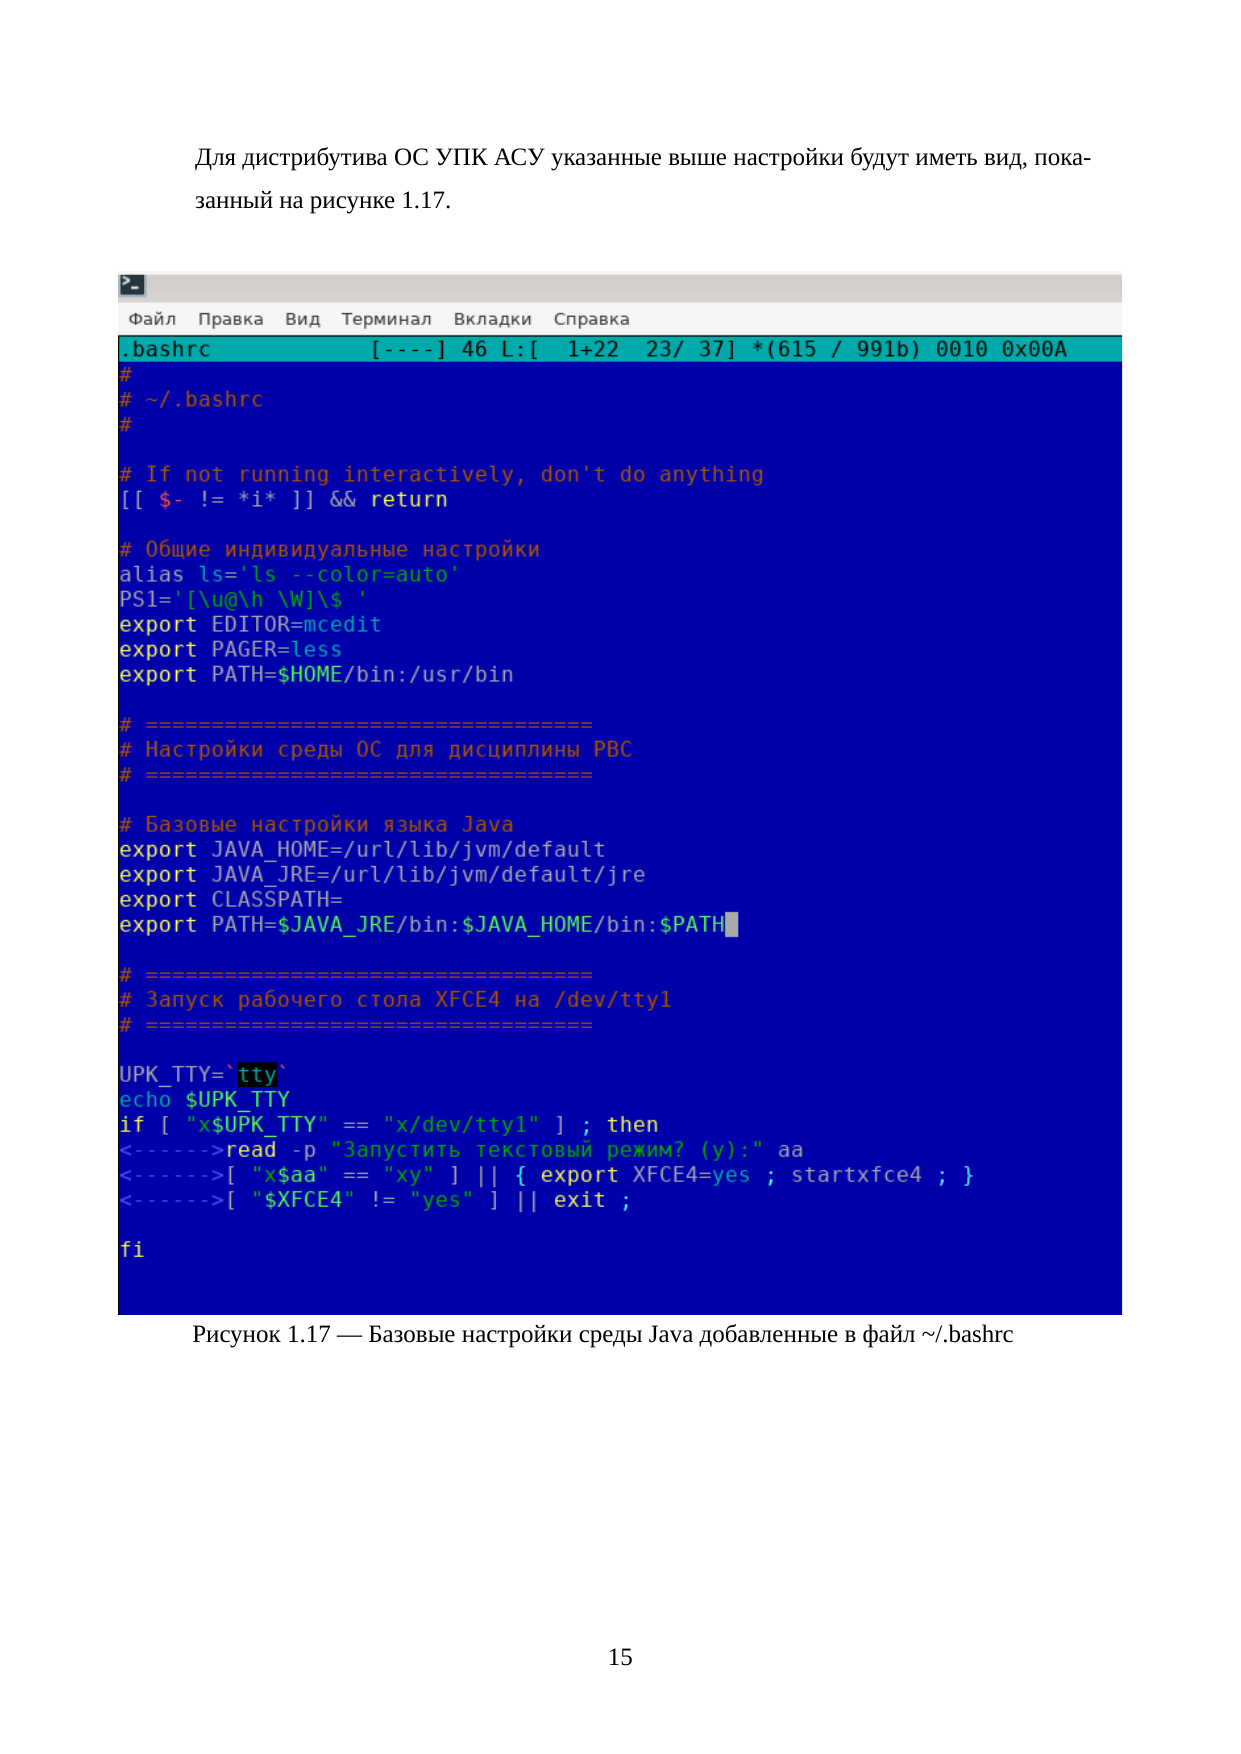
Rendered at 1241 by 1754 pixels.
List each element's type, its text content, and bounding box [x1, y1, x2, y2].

text занный на рисунке 1.17. [118, 185, 1122, 214]
text Для дистрибутива ОС УПК АСУ указанные выше настройки будут иметь вид, пока- [118, 142, 1122, 171]
text Рисунок 1.17 — Базовые настройки среды Java добавленные в файл ~/.bashrc [118, 1315, 1122, 1347]
picture [118, 271, 1123, 1315]
